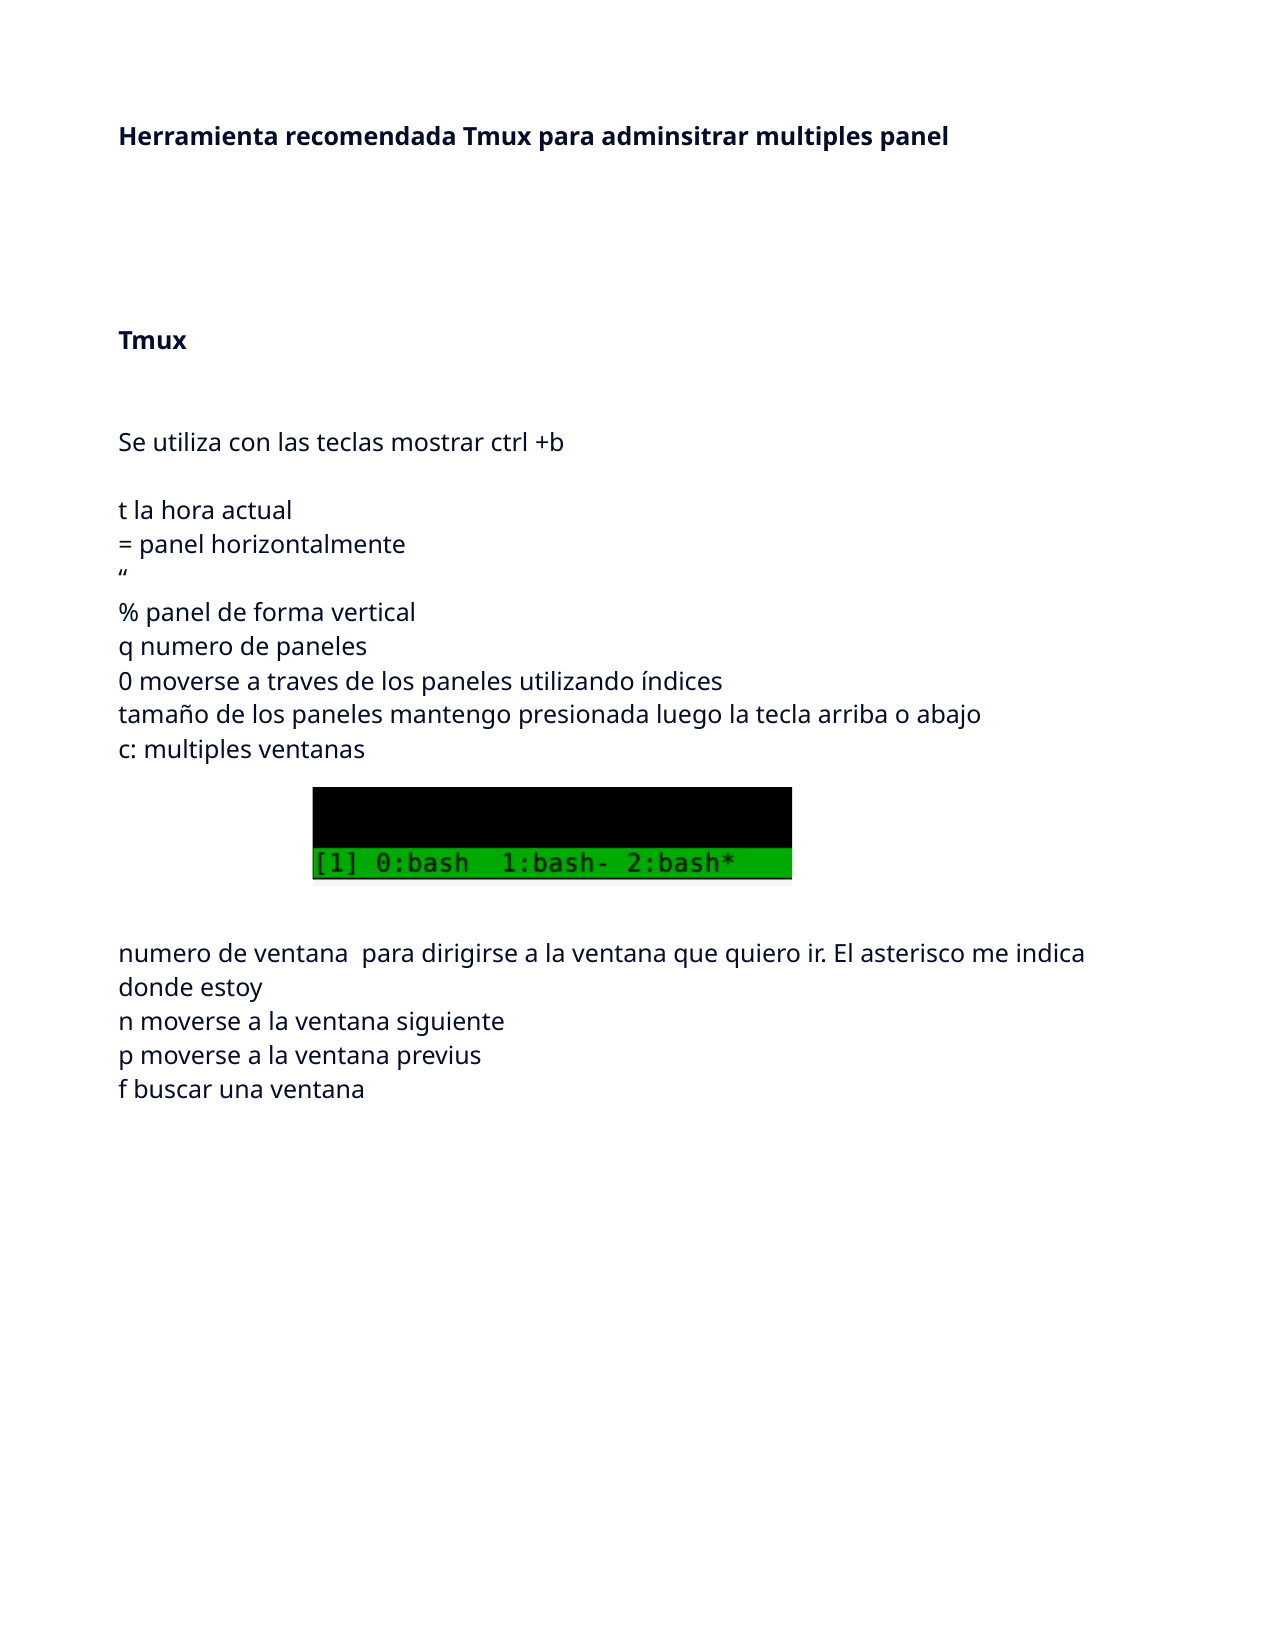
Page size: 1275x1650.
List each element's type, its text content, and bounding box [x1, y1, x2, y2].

text % panel de forma vertical [118, 595, 1157, 629]
text Herramienta recomendada Tmux para adminsitrar multiples panel [118, 118, 1157, 152]
text n moverse a la ventana siguiente [118, 1004, 1157, 1038]
text Se utiliza con las teclas mostrar ctrl +b [118, 425, 1157, 459]
text c: multiples ventanas [118, 731, 1157, 765]
picture [312, 787, 793, 886]
text = panel horizontalmente [118, 527, 1157, 561]
text q numero de paneles [118, 629, 1157, 663]
text tamaño de los paneles mantengo presionada luego la tecla arriba o abajo [118, 697, 1157, 731]
text f buscar una ventana [118, 1072, 1157, 1106]
text 0 moverse a traves de los paneles utilizando índices [118, 663, 1157, 697]
text numero de ventana para dirigirse a la ventana que quiero ir. El asterisco me indica donde estoy [118, 936, 1157, 1004]
text “ [118, 561, 1157, 595]
text p moverse a la ventana previus [118, 1038, 1157, 1072]
text t la hora actual [118, 493, 1157, 527]
text Tmux [118, 322, 1157, 357]
